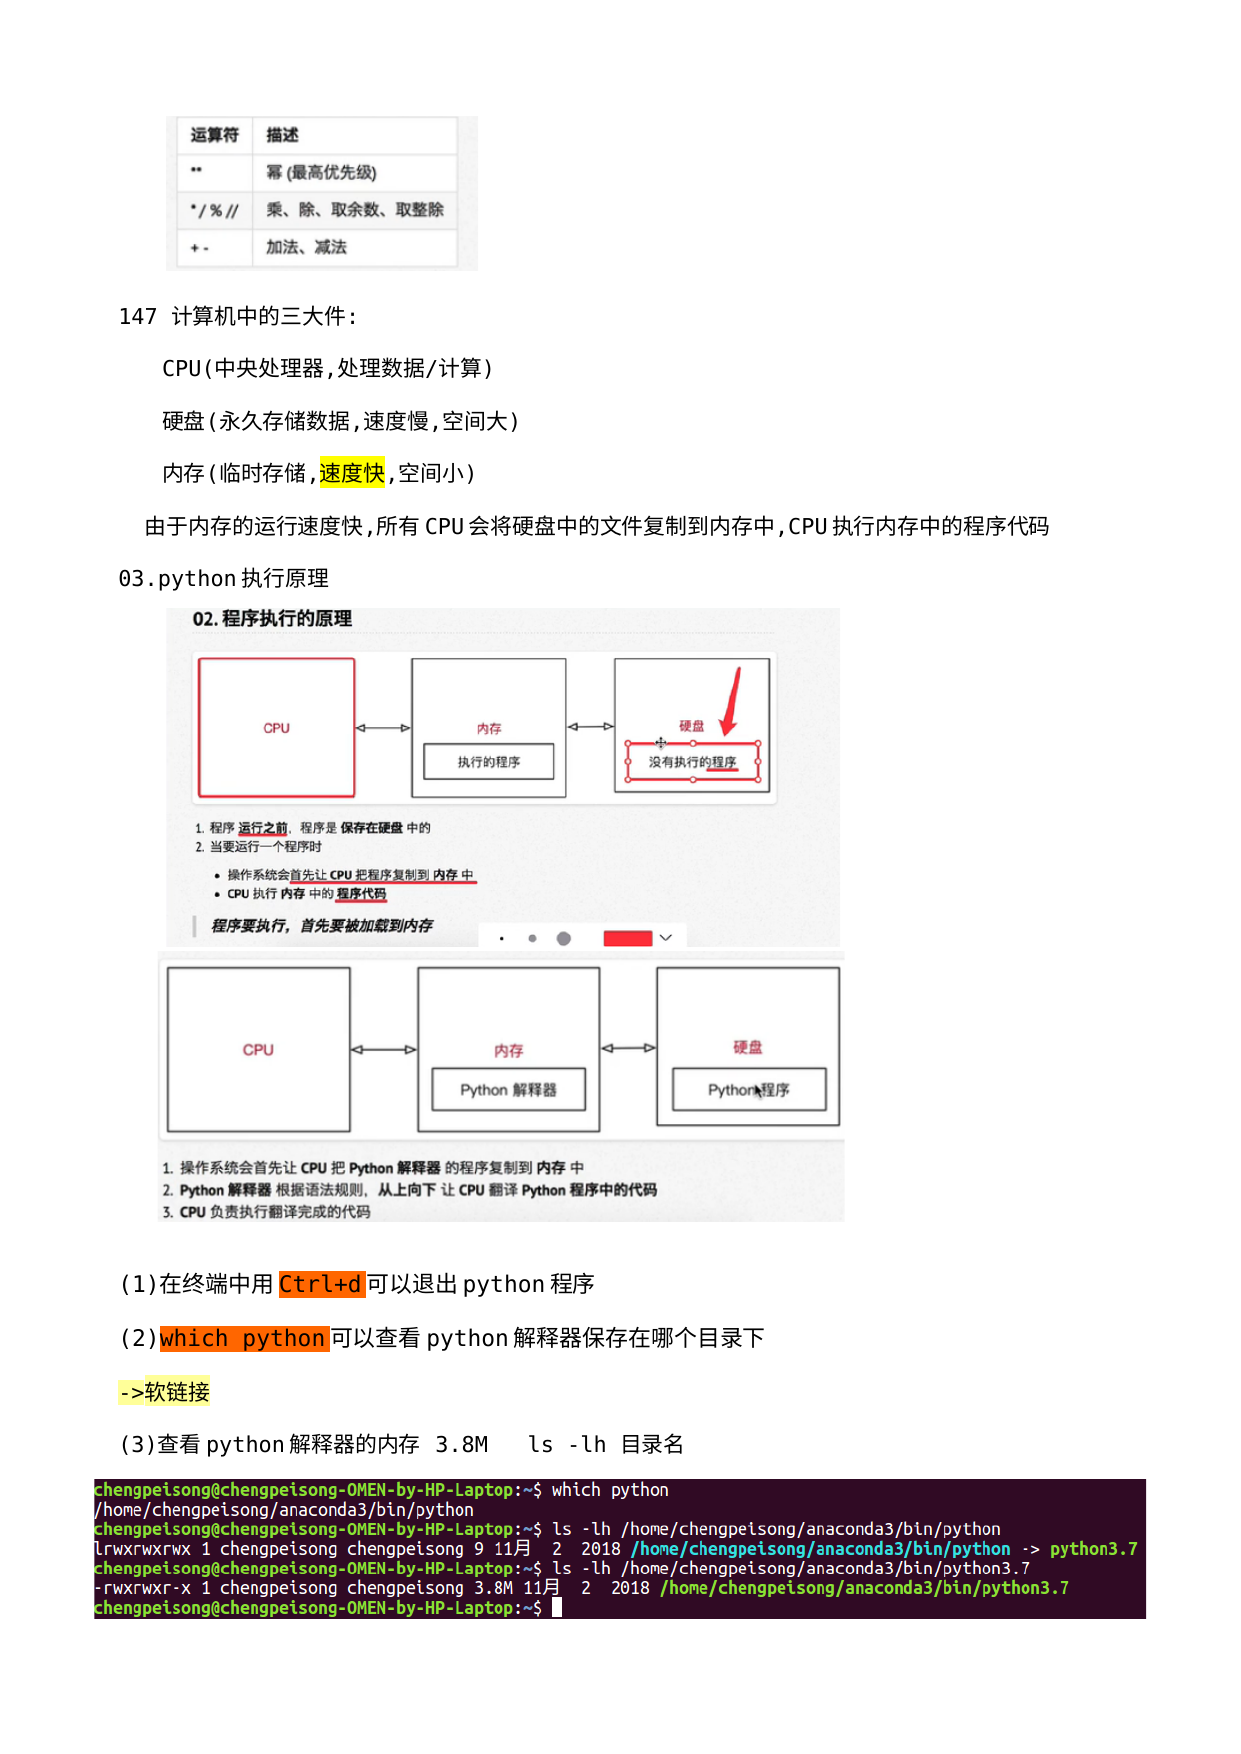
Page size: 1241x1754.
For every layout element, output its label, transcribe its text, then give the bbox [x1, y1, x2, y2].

text (1)在终端中用Ctrl+d可以退出python程序 [118, 1266, 1122, 1299]
text ->软链接 [118, 1374, 1122, 1406]
picture [94, 1479, 1147, 1619]
text 由于内存的运行速度快,所有CPU会将硬盘中的文件复制到内存中,CPU执行内存中的程序代码 [118, 509, 1122, 541]
picture [166, 608, 841, 947]
text 147 计算机中的三大件: [118, 299, 1122, 331]
picture [157, 951, 845, 1222]
text CPU(中央处理器,处理数据/计算) [118, 351, 1122, 383]
picture [166, 116, 479, 271]
text 硬盘(永久存储数据,速度慢,空间大) [118, 404, 1122, 436]
text 03.python执行原理 [118, 561, 1122, 593]
text (2)which python可以查看python解释器保存在哪个目录下 [118, 1320, 1122, 1353]
text (3)查看python解释器的内存 3.8M ls -lh 目录名 [118, 1427, 1122, 1459]
text 内存(临时存储,速度快,空间小) [118, 456, 1122, 488]
